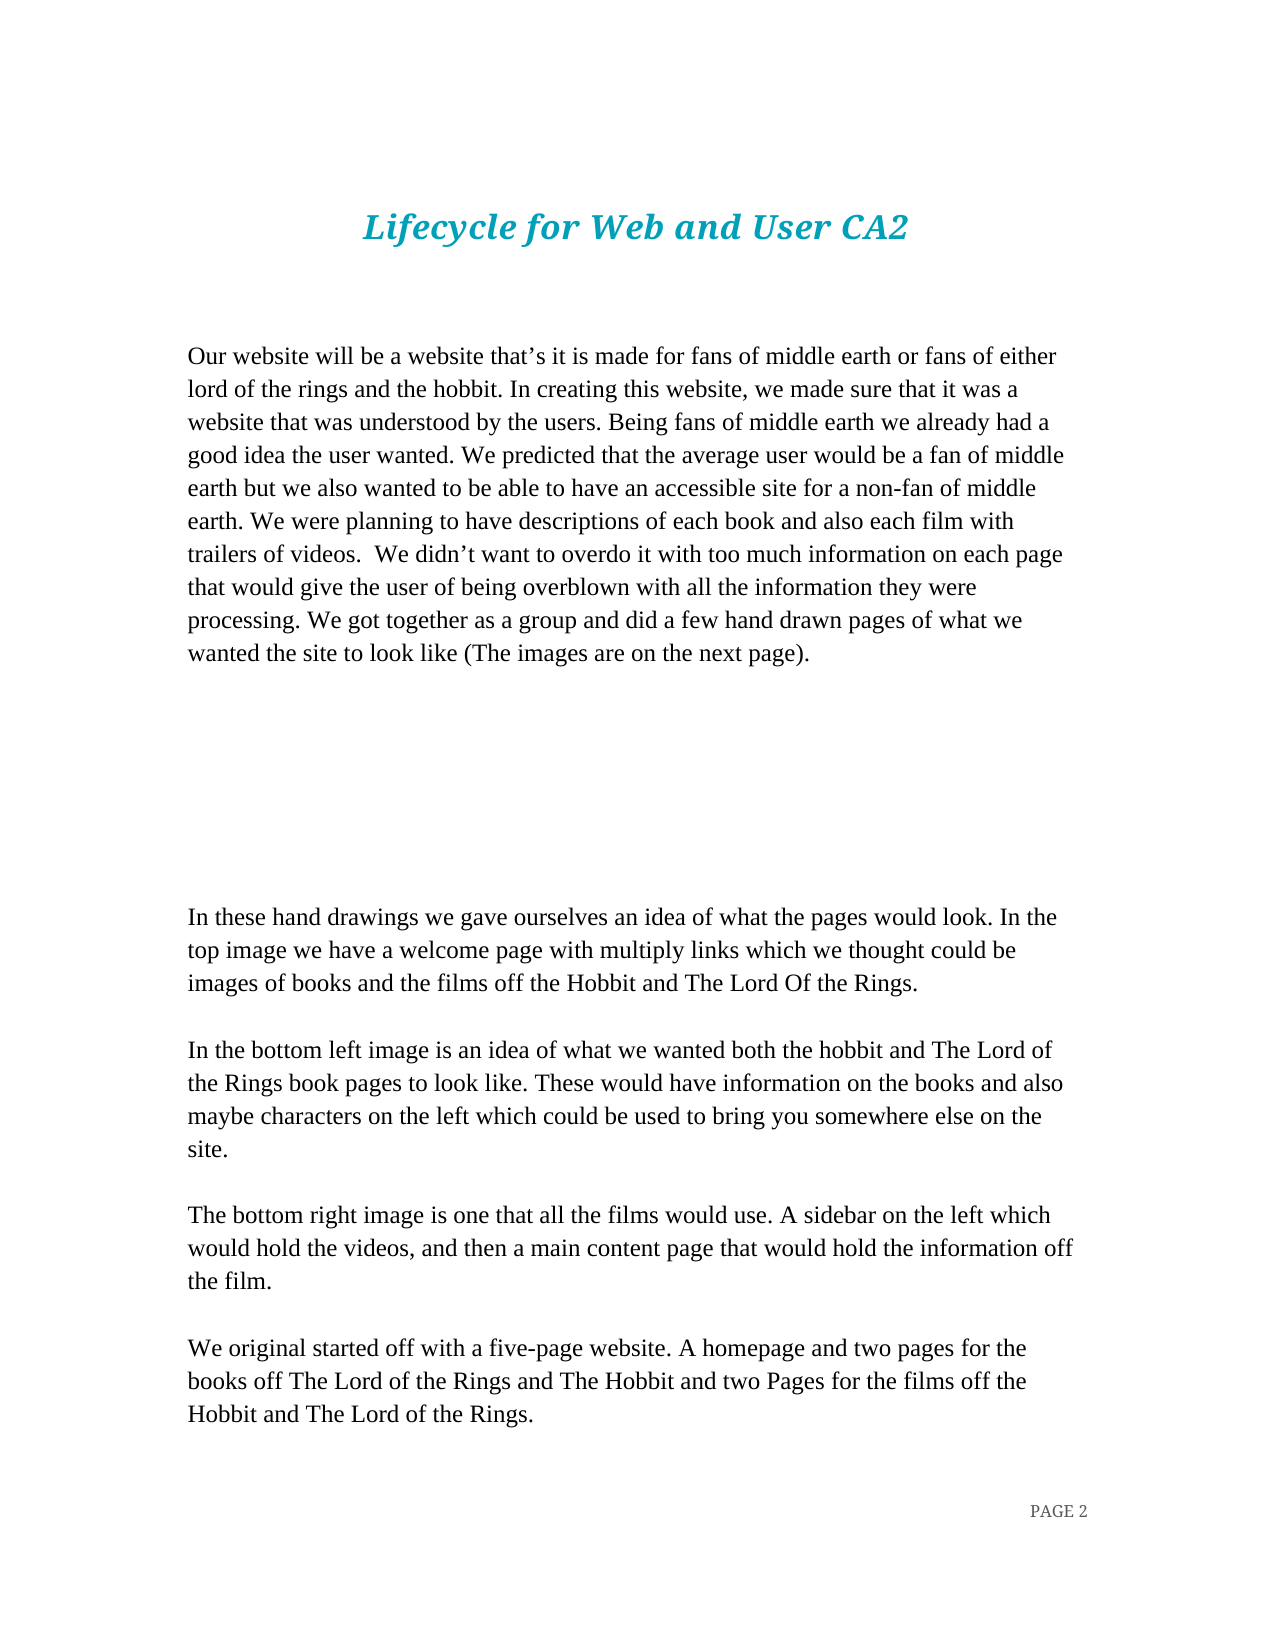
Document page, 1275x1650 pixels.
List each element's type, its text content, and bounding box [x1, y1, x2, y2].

subtitle Lifecycle for Web and User CA2 [187, 203, 1087, 249]
text The bottom right image is one that all the films would use. A sidebar on the left which would hold the videos, and then a main content page that would hold the information off the film. [187, 1200, 1087, 1295]
text In the bottom left image is an idea of what we wanted both the hobbit and The Lord of the Rings book pages to look like. These would have information on the books and also maybe characters on the left which could be used to bring you somewhere else on the site. [187, 1035, 1087, 1163]
text Our website will be a website that’s it is made for fans of middle earth or fans of either lord of the rings and the hobbit. In creating this website, we made sure that it was a website that was understood by the users. Being fans of middle earth we already had a good idea the user wanted. We predicted that the average user would be a fan of middle earth but we also wanted to be able to have an accessible site for a non-fan of middle earth. We were planning to have descriptions of each book and also each film with trailers of videos. We didn’t want to overdo it with too much information on each page that would give the user of being overblown with all the information they were processing. We got together as a group and did a few hand drawn pages of what we wanted the site to look like (The images are on the next page). [187, 341, 1087, 667]
text In these hand drawings we gave ourselves an idea of what the pages would look. In the top image we have a welcome page with multiply links which we thought could be images of books and the films off the Hobbit and The Lord Of the Rings. [187, 902, 1087, 997]
text We original started off with a five-page website. A homepage and two pages for the books off The Lord of the Rings and The Hobbit and two Pages for the films off the Hobbit and The Lord of the Rings. [187, 1333, 1087, 1427]
